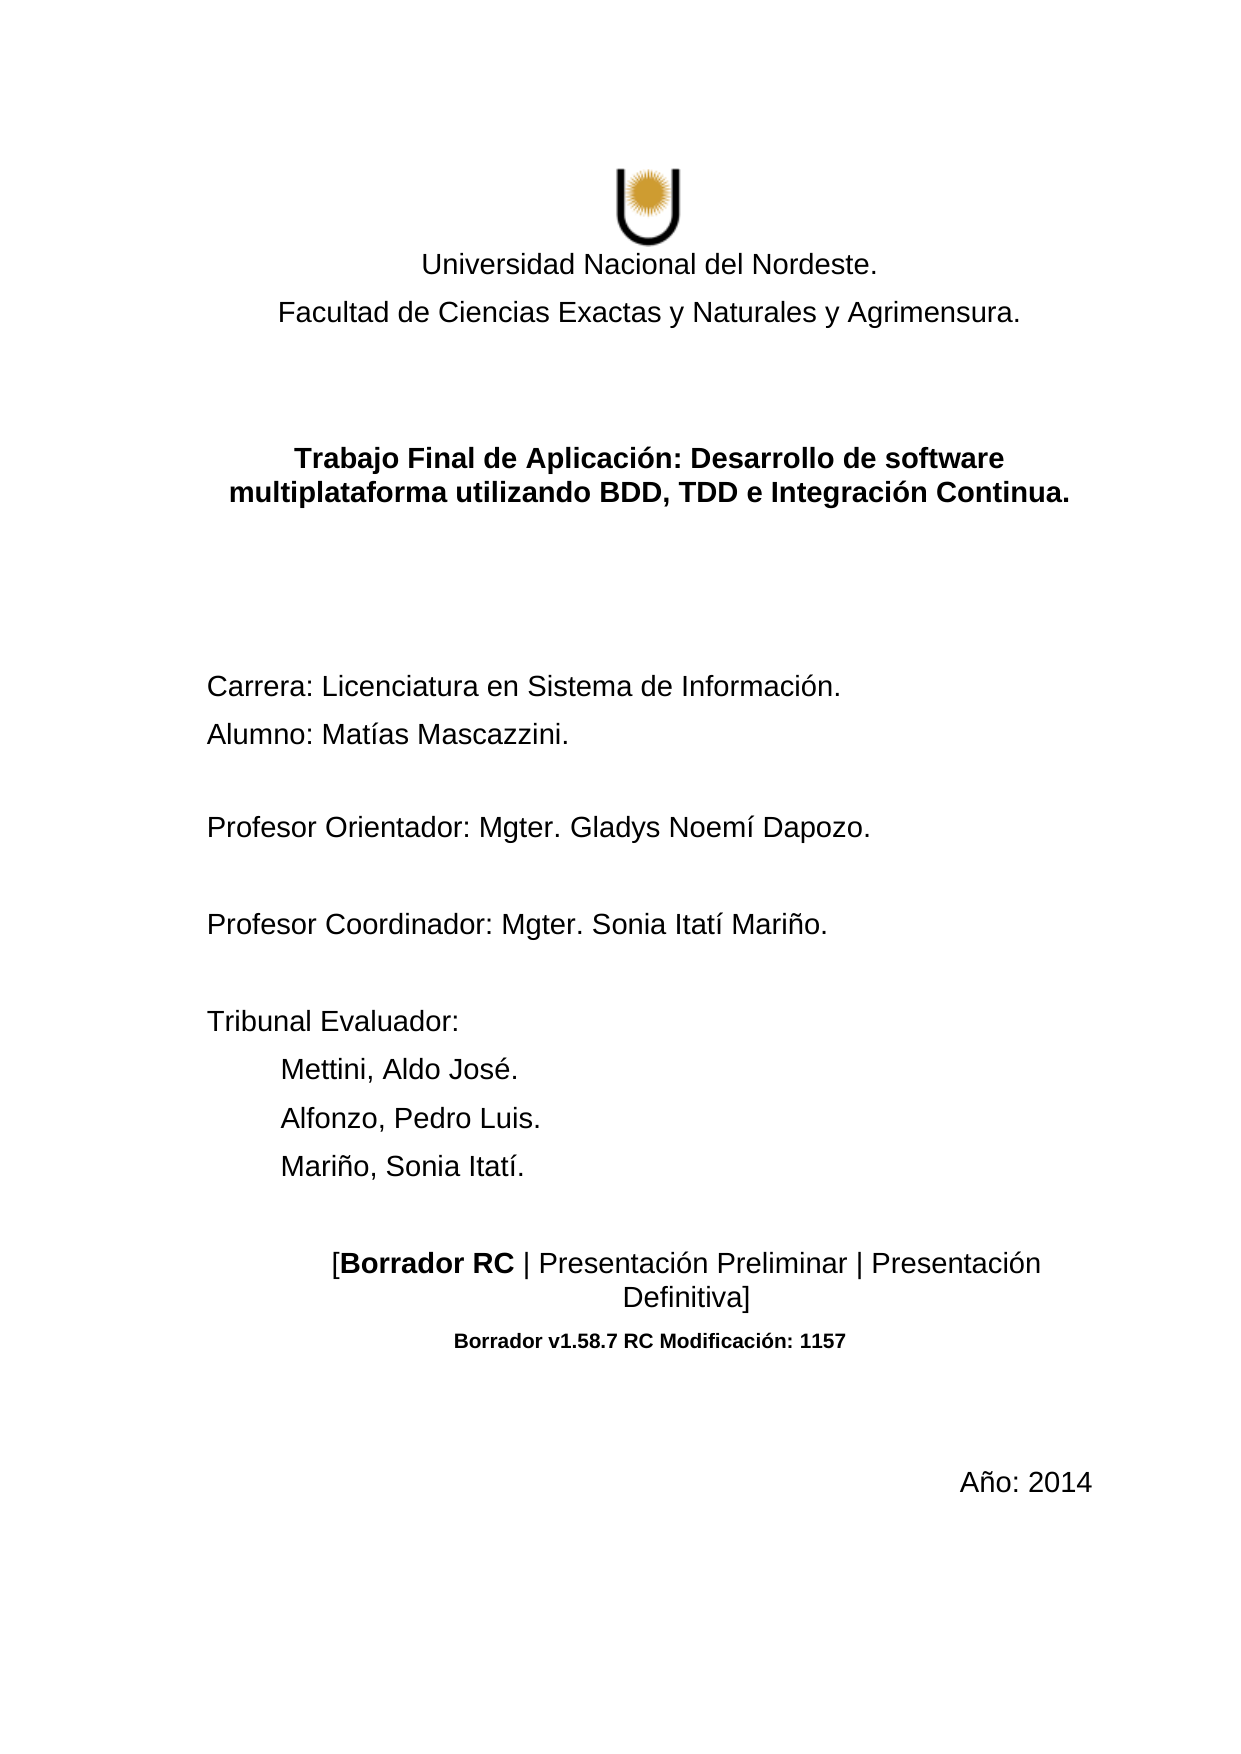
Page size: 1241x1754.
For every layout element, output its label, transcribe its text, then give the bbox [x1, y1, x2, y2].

text Facultad de Ciencias Exactas y Naturales y Agrimensura. [207, 296, 1093, 329]
text Mariño, Sonia Itatí. [280, 1149, 1093, 1183]
text Profesor Coordinador: Mgter. Sonia Itatí Mariño. [207, 907, 1093, 940]
picture [571, 168, 728, 247]
text Universidad Nacional del Nordeste. [207, 199, 1093, 281]
text Mettini, Aldo José. [280, 1052, 1093, 1086]
text Profesor Orientador: Mgter. Gladys Noemí Dapozo. [207, 810, 1093, 843]
text Carrera: Licenciatura en Sistema de Información. [207, 669, 1093, 702]
text [Borrador RC | Presentación Preliminar | Presentación Definitiva] [280, 1247, 1093, 1314]
text Alumno: Matías Mascazzini. [207, 717, 1093, 751]
text Alfonzo, Pedro Luis. [280, 1101, 1093, 1134]
text Año: 2014 [207, 1465, 1093, 1498]
text Tribunal Evaluador: [207, 1004, 1093, 1037]
text Borrador v1.58.7 RC Modificación: 1157 [207, 1329, 1093, 1353]
text Trabajo Final de Aplicación: Desarrollo de software multiplataforma utilizando BDD, TDD e Integración Continua. [207, 441, 1093, 508]
